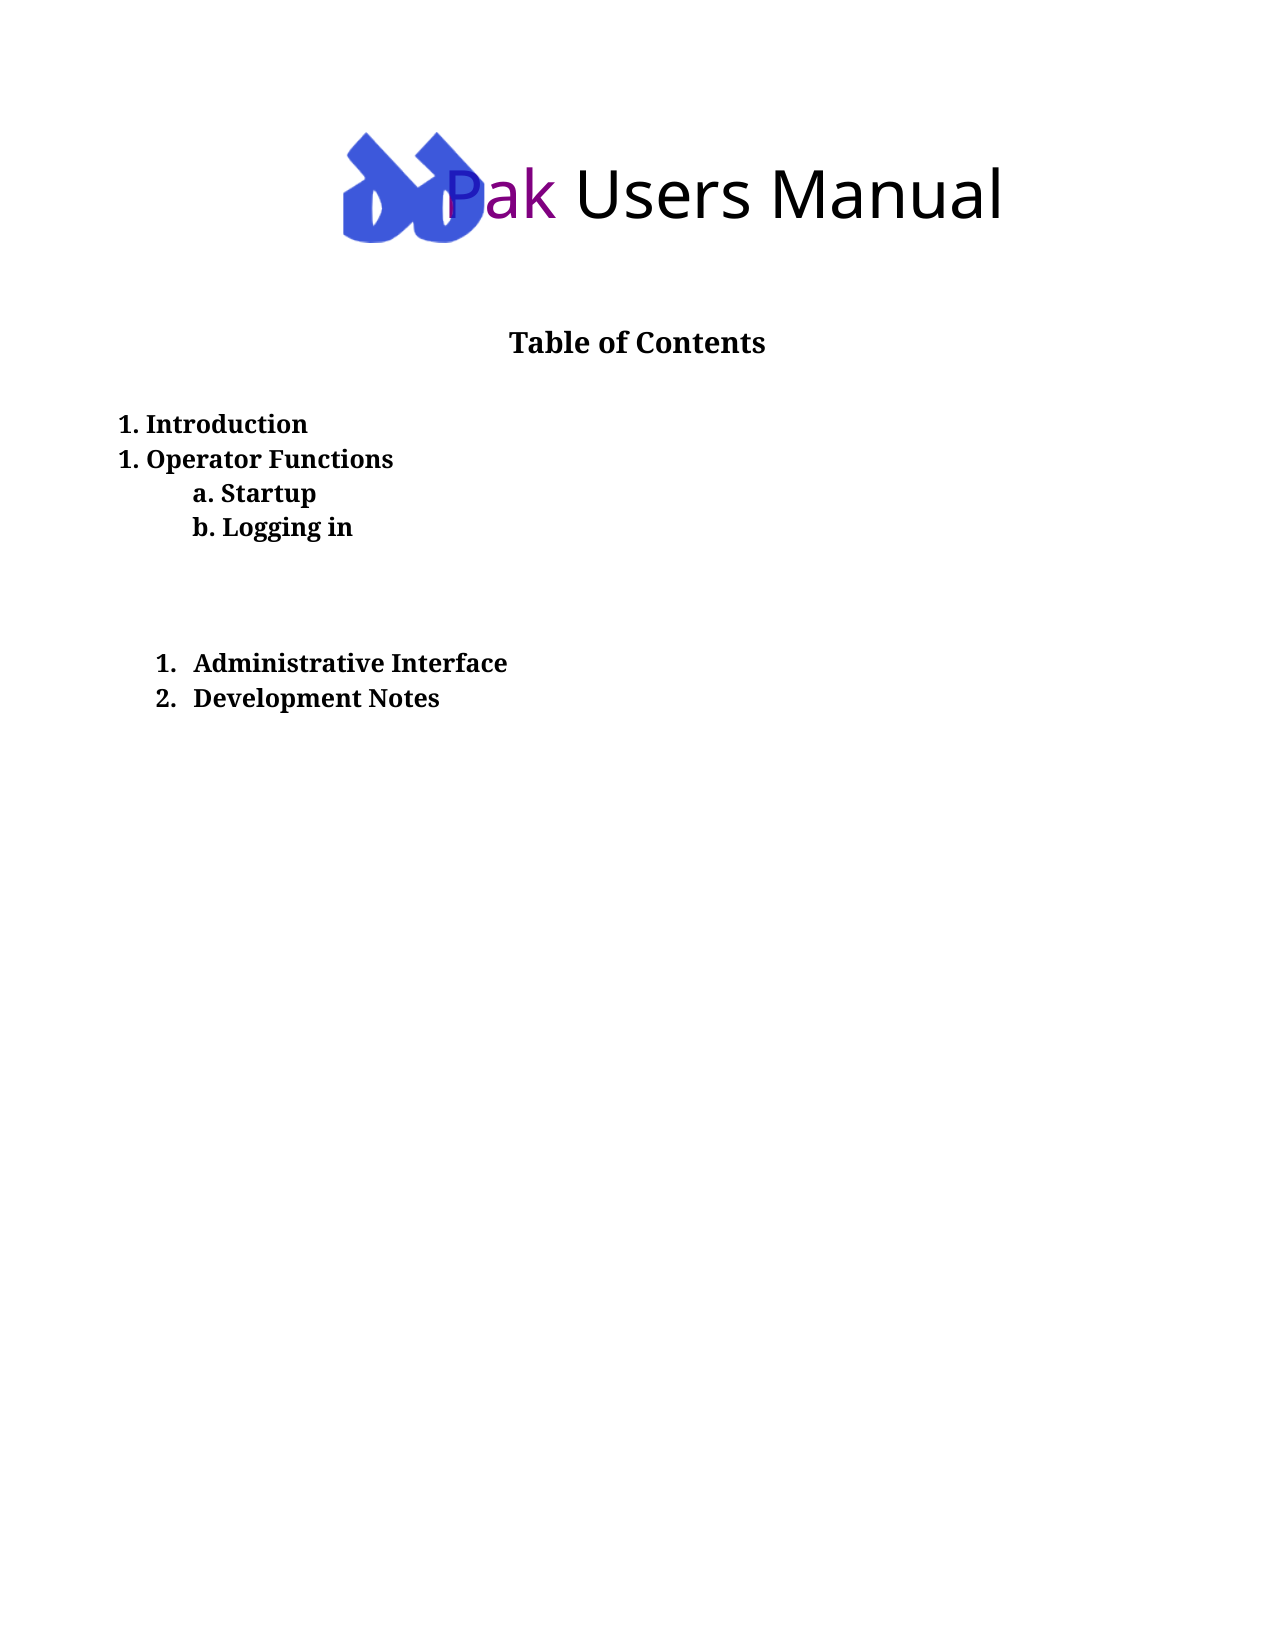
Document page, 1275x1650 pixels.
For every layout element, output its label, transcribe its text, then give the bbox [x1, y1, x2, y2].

text 1. Introduction [118, 402, 1157, 442]
list Administrative Interface [156, 646, 1157, 680]
picture [343, 132, 485, 243]
list Development Notes [156, 680, 1157, 714]
text a. Startup [118, 476, 1157, 510]
text 1. Operator Functions [118, 442, 1157, 476]
text Pak Users Manual [485, 148, 1004, 238]
text Table of Contents [118, 323, 1157, 362]
text b. Logging in [118, 510, 1157, 544]
text Pak Users Manual [322, 148, 343, 238]
